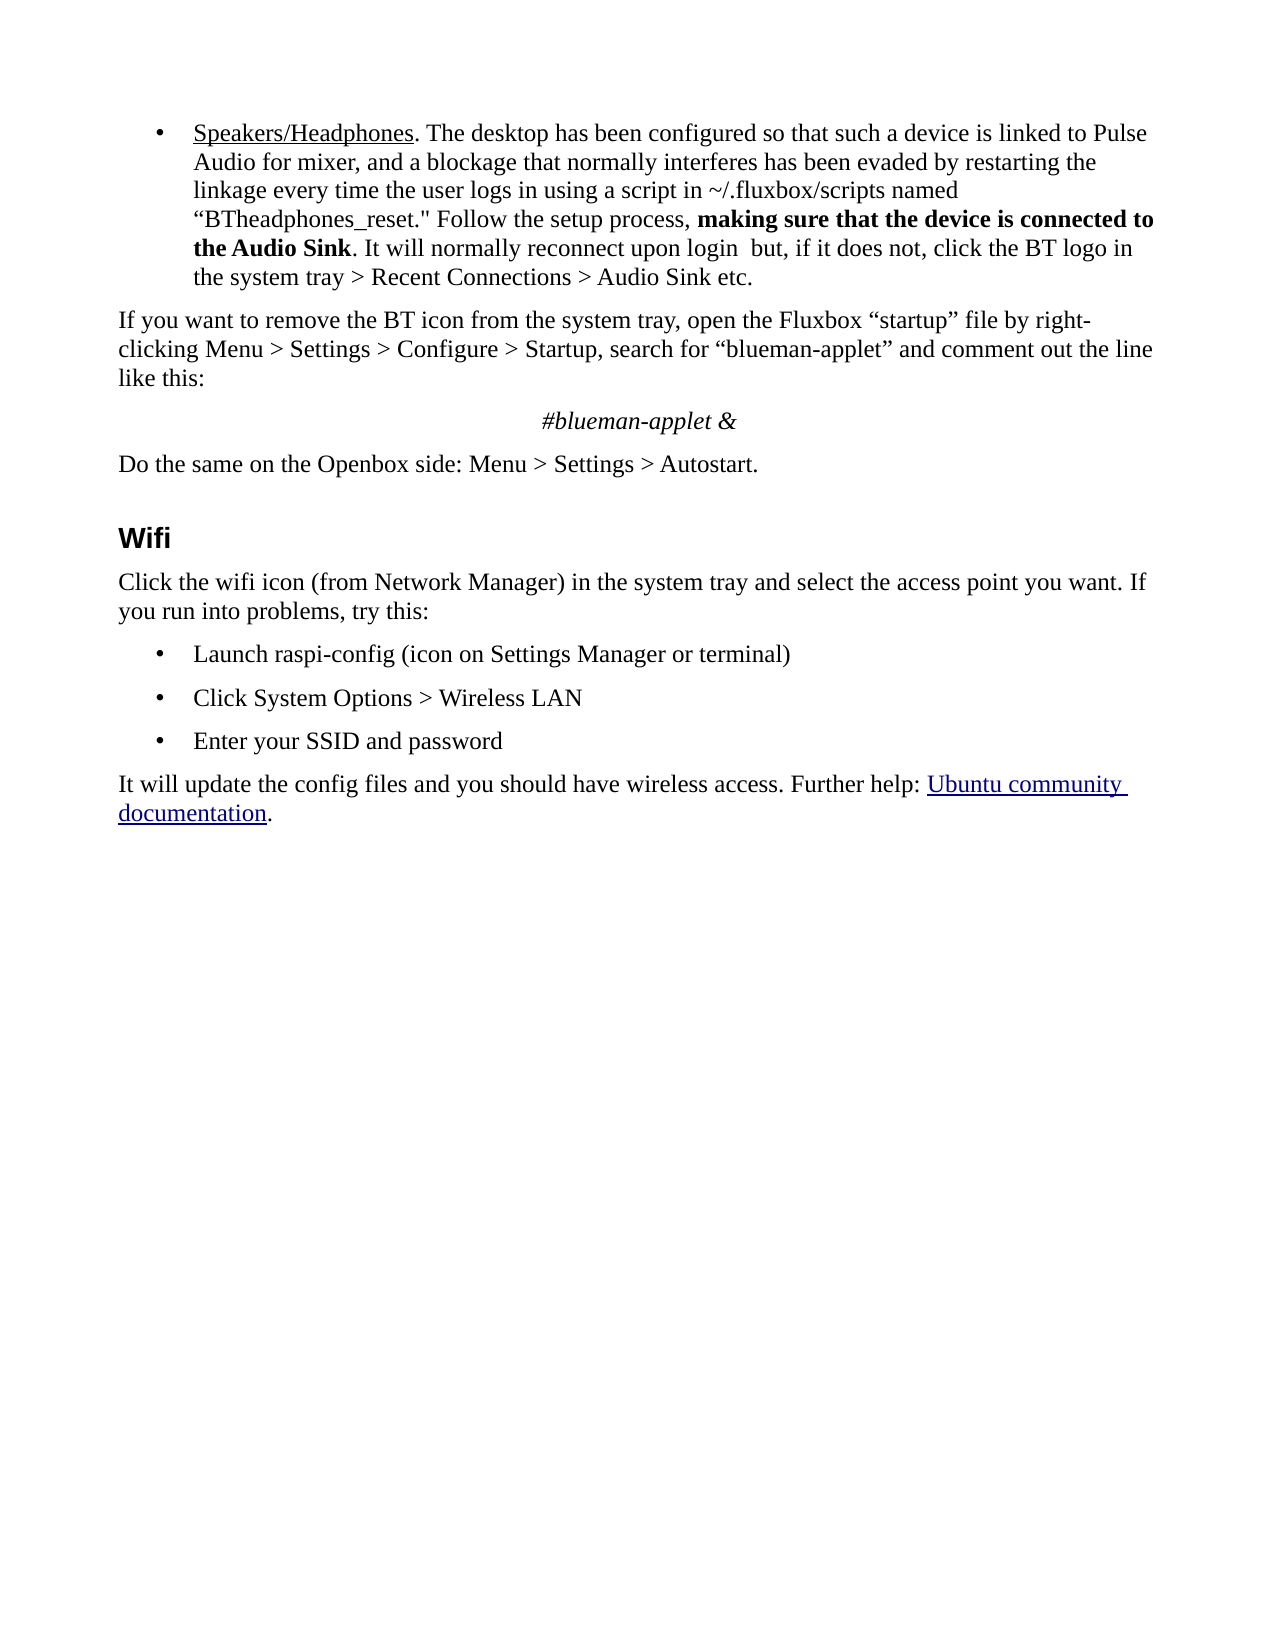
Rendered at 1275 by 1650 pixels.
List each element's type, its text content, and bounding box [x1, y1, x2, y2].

text Do the same on the Openbox side: Menu > Settings > Autostart. [118, 449, 1157, 478]
subtitle Wifi [118, 521, 1157, 555]
list Speakers/Headphones. The desktop has been configured so that such a device is linked to Pulse Audio for mixer, and a blockage that normally interferes has been evaded by restarting the linkage every time the user logs in using a script in ~/.fluxbox/scripts named “BTheadphones_reset." Follow the setup process, making sure that the device is connected to the Audio Sink. It will normally reconnect upon login but, if it does not, click the BT logo in the system tray > Recent Connections > Audio Sink etc. [156, 118, 1157, 291]
list Launch raspi-config (icon on Settings Manager or terminal) [156, 639, 1157, 668]
text If you want to remove the BT icon from the system tray, open the Fluxbox “startup” file by right-clicking Menu > Settings > Configure > Startup, search for “blueman-applet” and comment out the line like this: [118, 305, 1157, 391]
list Enter your SSID and password [156, 726, 1157, 755]
text It will update the config files and you should have wireless access. Further help: Ubuntu community documentation. [118, 769, 1157, 827]
text #blueman-applet & [118, 406, 1157, 435]
list Click System Options > Wireless LAN [156, 683, 1157, 712]
text Click the wifi icon (from Network Manager) in the system tray and select the access point you want. If you run into problems, try this: [118, 567, 1157, 625]
